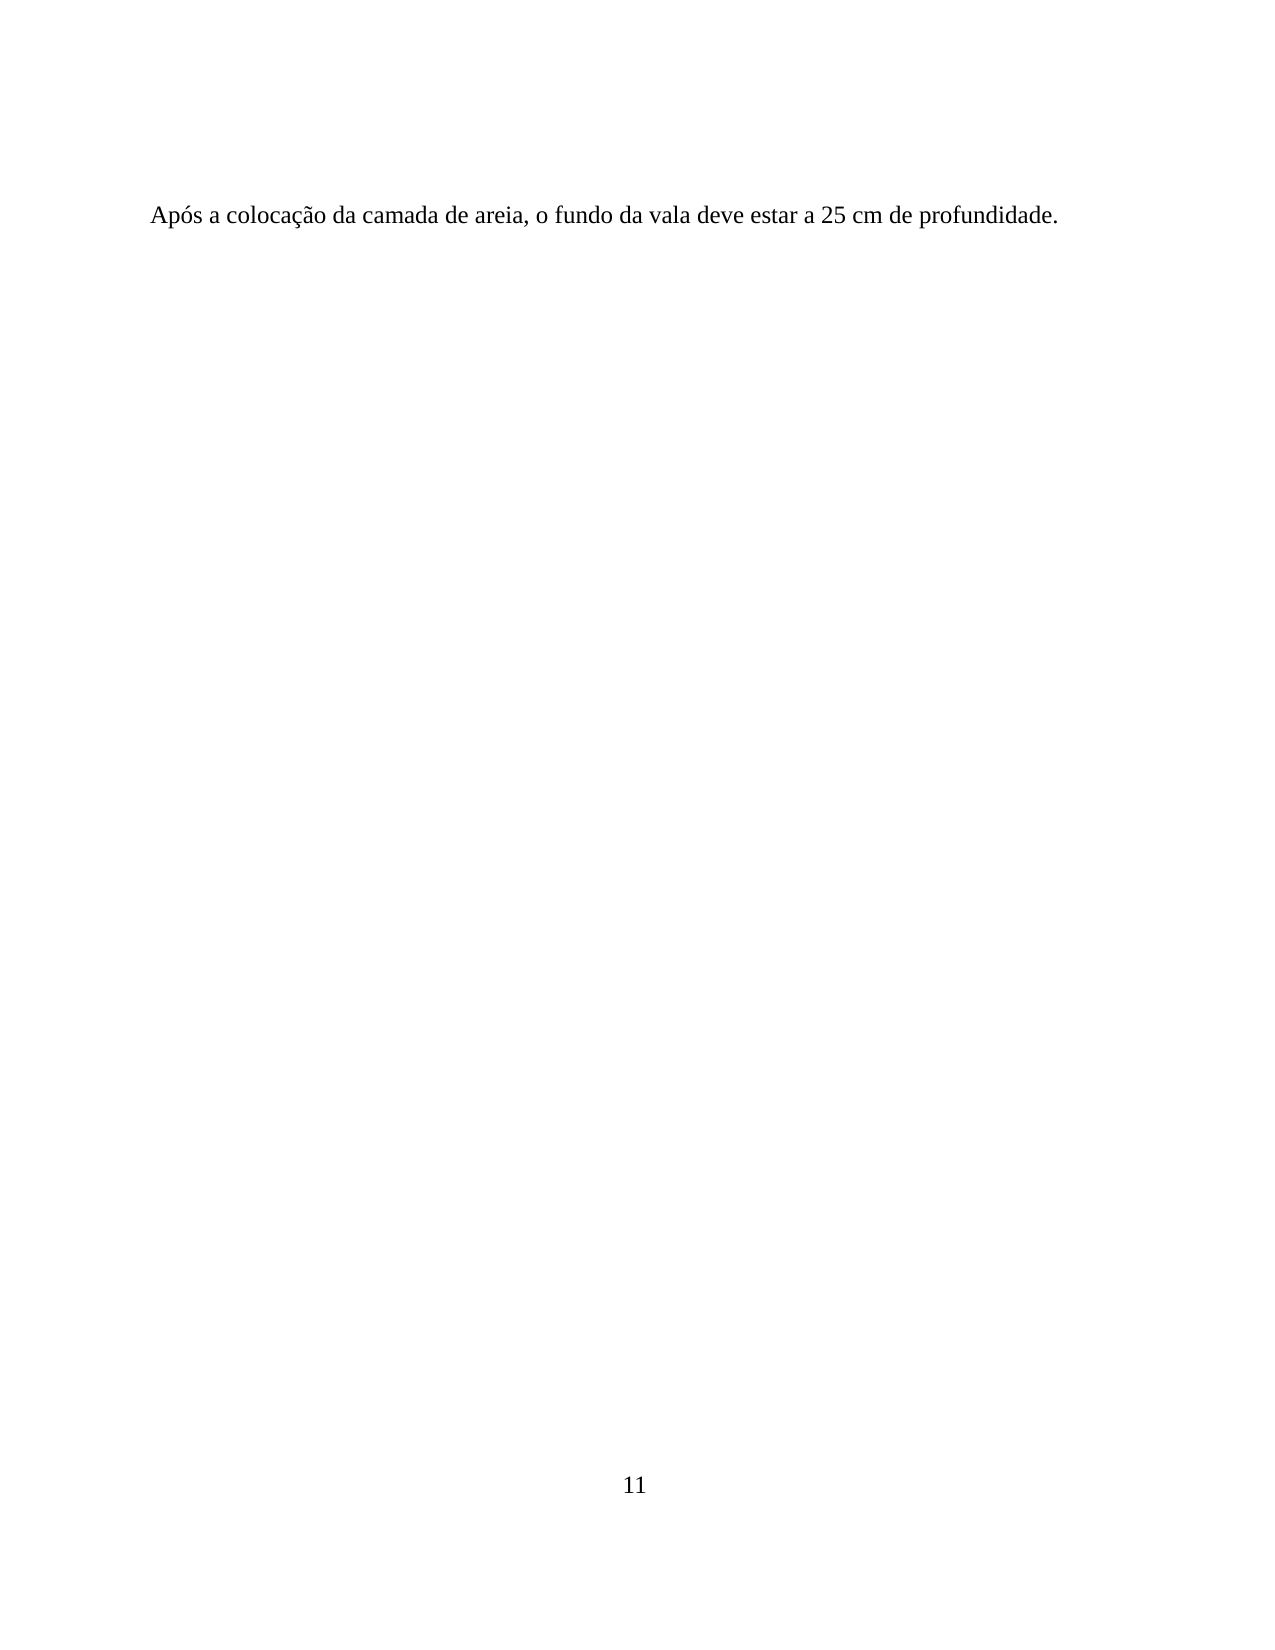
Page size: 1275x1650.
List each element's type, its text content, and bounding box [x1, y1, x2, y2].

text Após a colocação da camada de areia, o fundo da vala deve estar a 25 cm de profundidade. [150, 200, 1125, 229]
